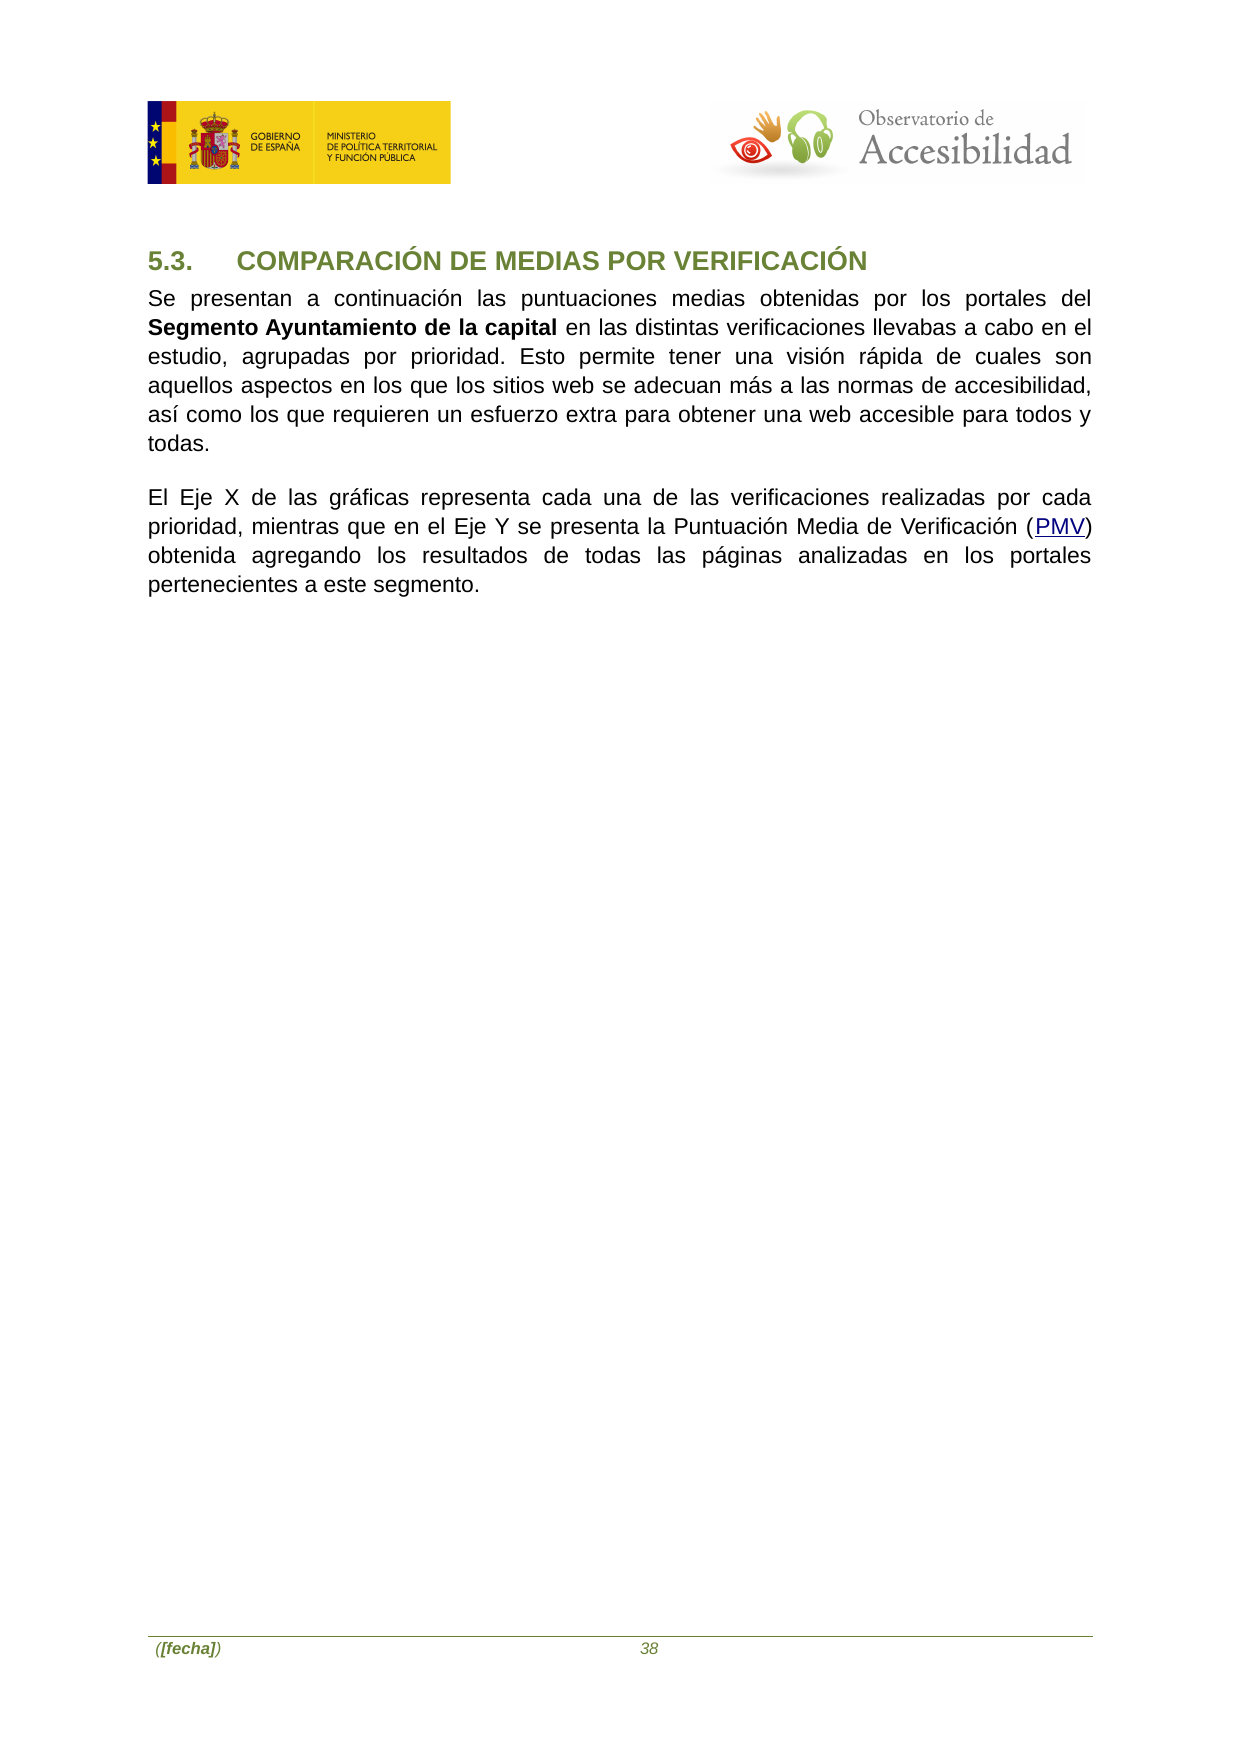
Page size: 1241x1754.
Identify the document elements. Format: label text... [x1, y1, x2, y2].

picture [710, 101, 1086, 184]
text El Eje X de las gráficas representa cada una de las verificaciones realizadas por cada prioridad, mientras que en el Eje Y se presenta la Puntuación Media de Verificación (PMV) obtenida agregando los resultados de todas las páginas analizadas en los portales pertenecientes a este segmento. [148, 484, 1092, 597]
subtitle Comparación de medias por verificación [148, 245, 1092, 276]
text Se presentan a continuación las puntuaciones medias obtenidas por los portales del Segmento Ayuntamiento de la capital en las distintas verificaciones llevabas a cabo en el estudio, agrupadas por prioridad. Esto permite tener una visión rápida de cuales son aquellos aspectos en los que los sitios web se adecuan más a las normas de accesibilidad, así como los que requieren un esfuerzo extra para obtener una web accesible para todos y todas. [148, 285, 1092, 456]
picture [147, 101, 451, 184]
